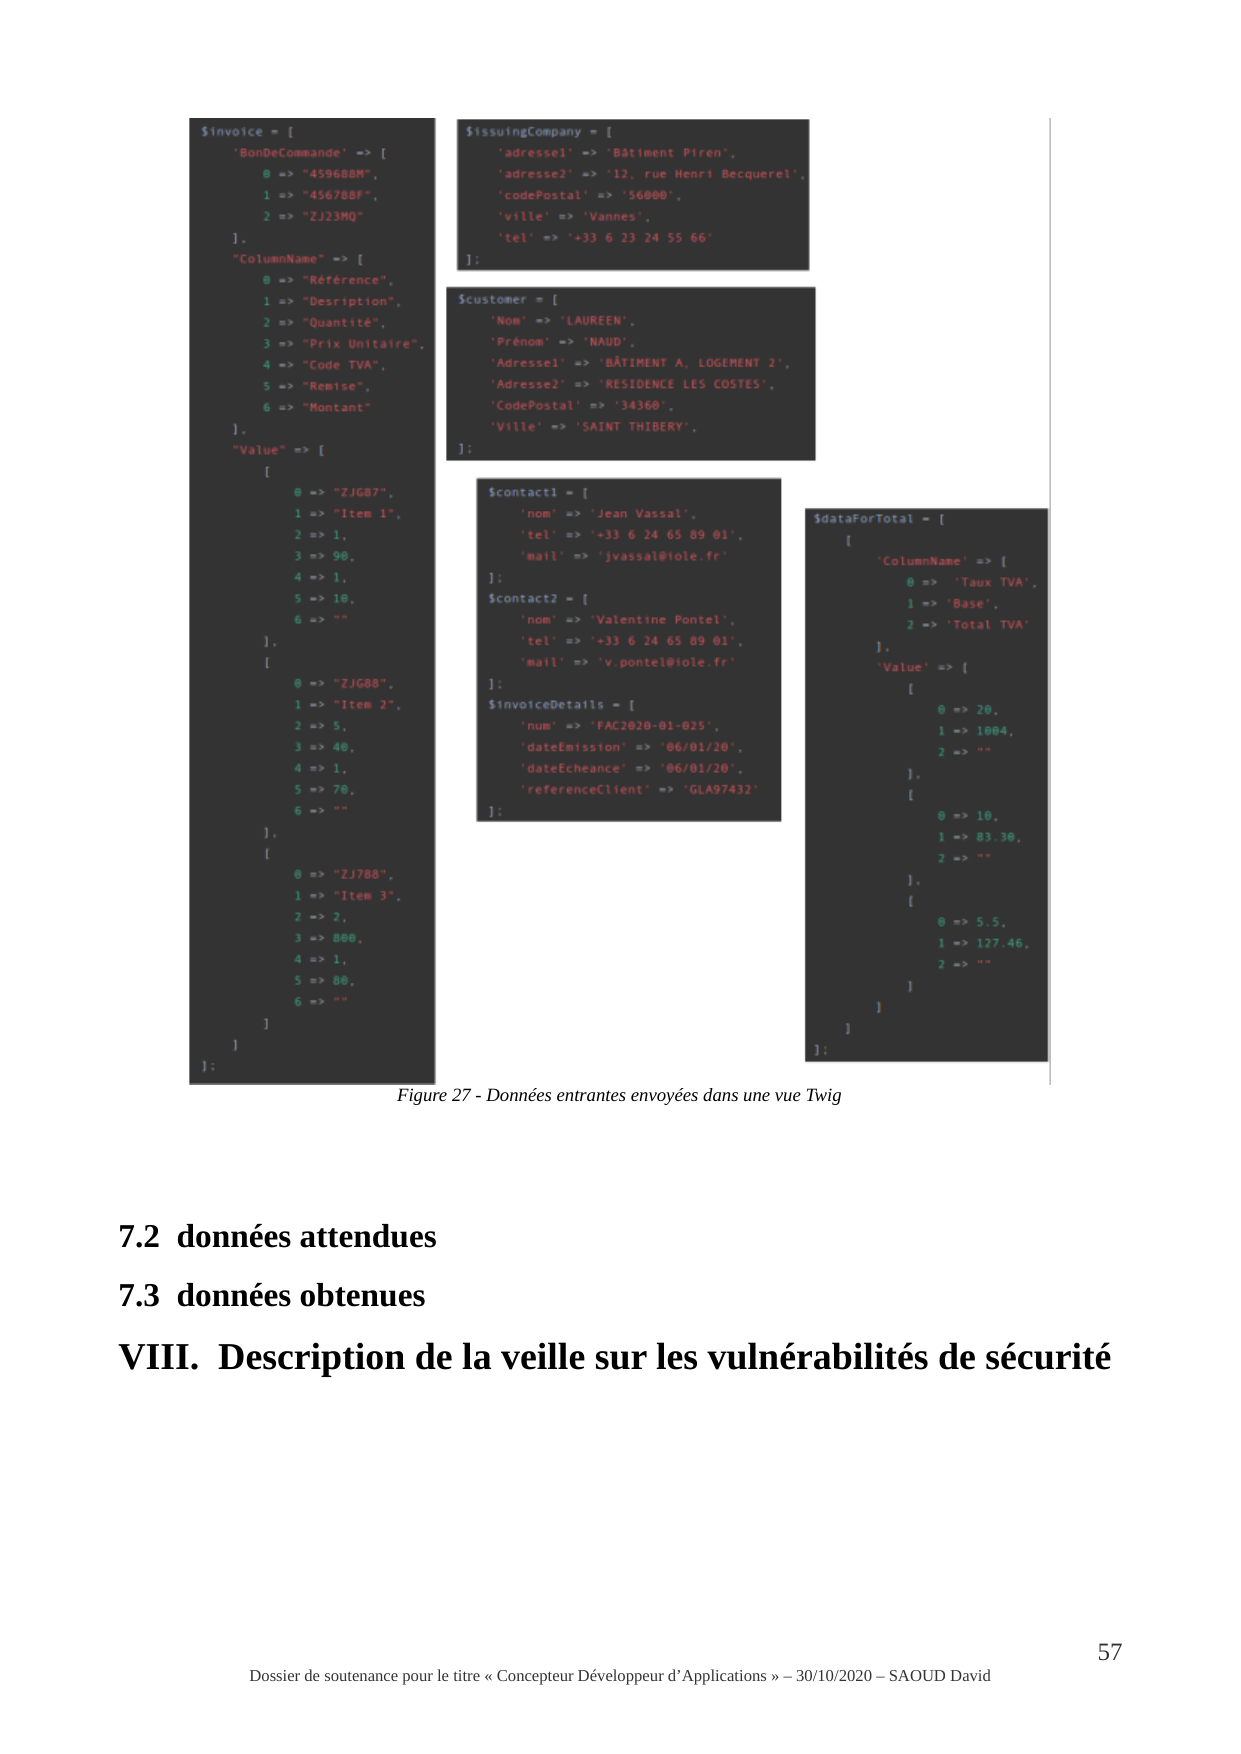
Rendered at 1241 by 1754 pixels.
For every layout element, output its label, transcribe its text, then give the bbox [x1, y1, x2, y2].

text Figure 27 - Données entrantes envoyées dans une vue Twig [186, 131, 1054, 1106]
text VIII. Description de la veille sur les vulnérabilités de sécurité [118, 1334, 1122, 1377]
picture [189, 118, 1051, 1085]
text 7.3 données obtenues [118, 1275, 1122, 1313]
text 7.2 données attendues [118, 1216, 1122, 1255]
